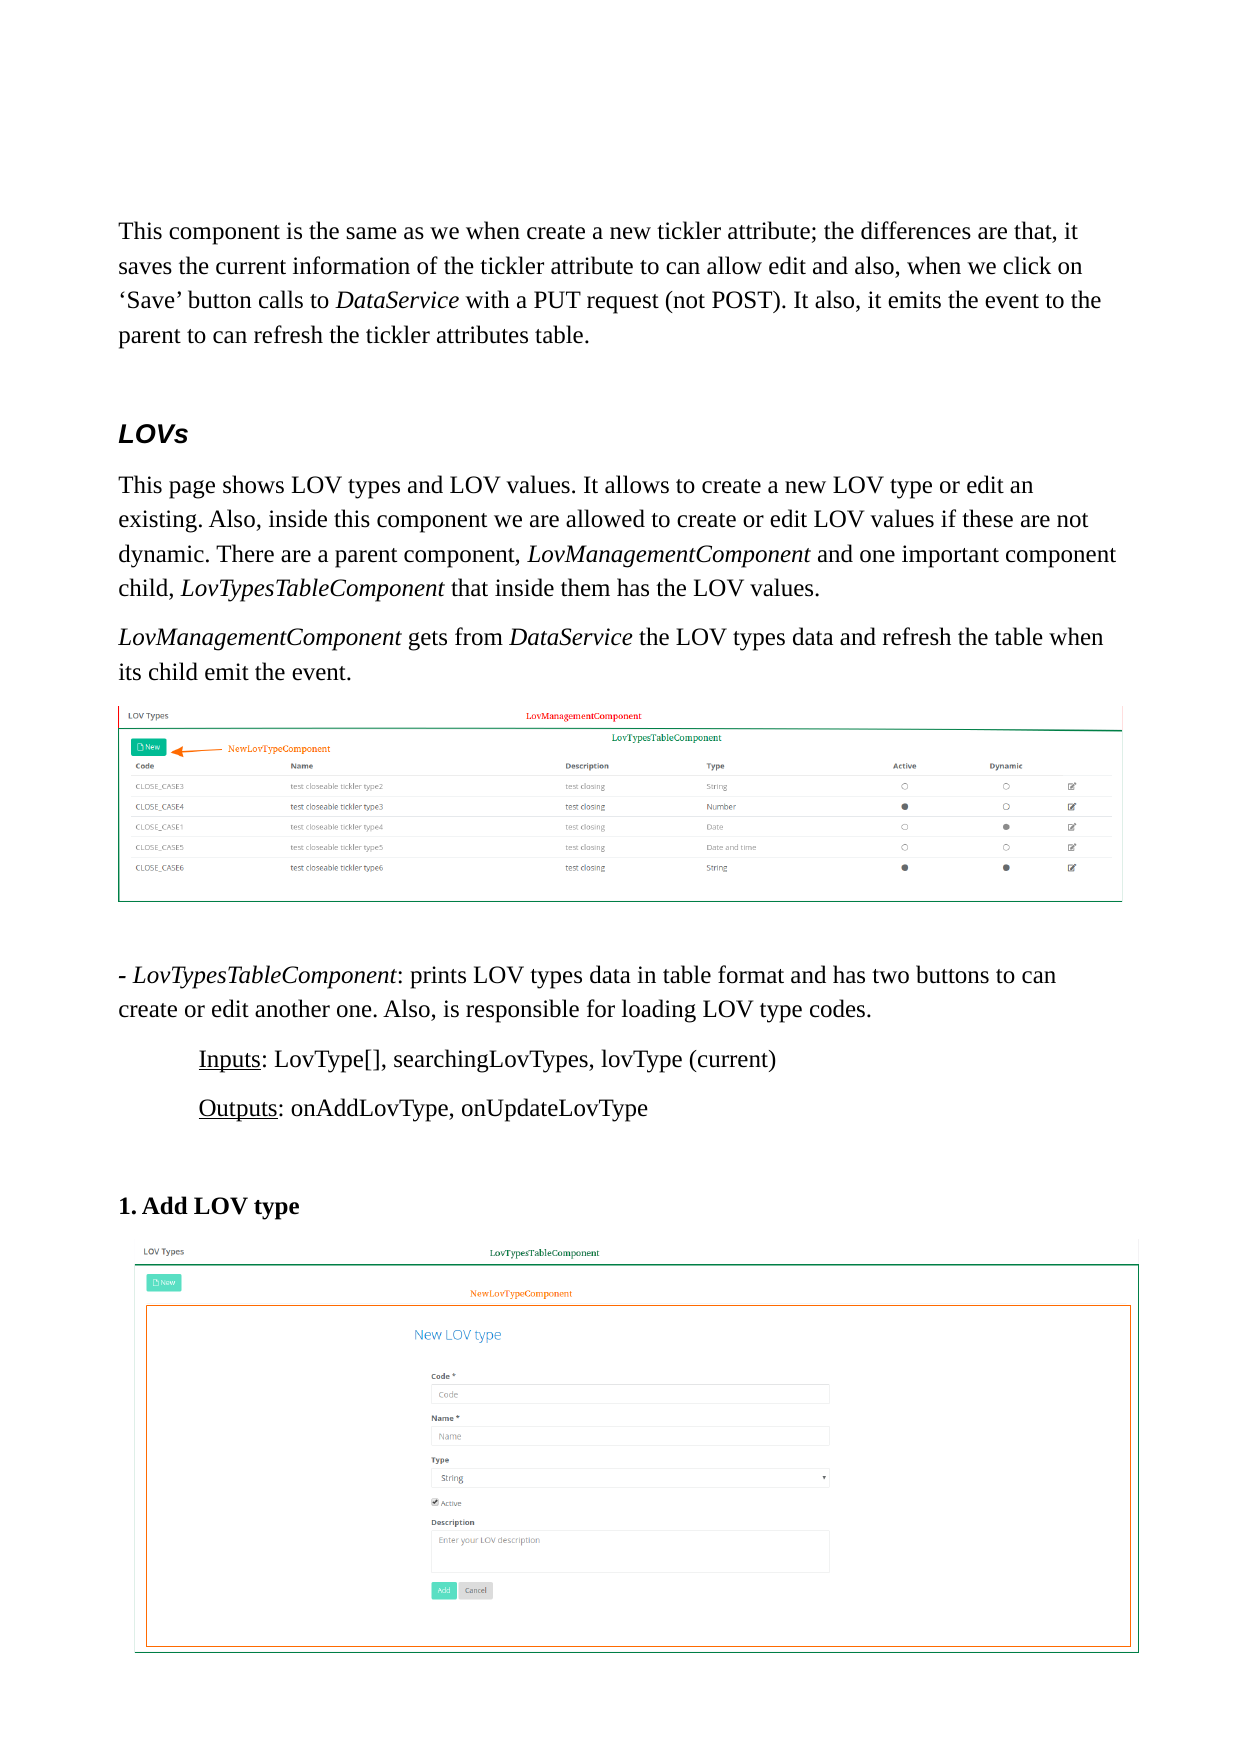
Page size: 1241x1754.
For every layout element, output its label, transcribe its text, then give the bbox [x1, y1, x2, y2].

text LovManagementComponent gets from DataService the LOV types data and refresh the table when its child emit the event. [118, 622, 1122, 686]
text LOVs [118, 418, 1122, 449]
text Inputs: LovType[], searchingLovTypes, lovType (current) [118, 1044, 1122, 1072]
picture [134, 1239, 1139, 1653]
text Outputs: onAddLovType, onUpdateLovType [118, 1093, 1122, 1121]
text - LovTypesTableComponent: prints LOV types data in table format and has two buttons to can create or edit another one. Also, is responsible for loading LOV type codes. [118, 960, 1122, 1023]
text This component is the same as we when create a new tickler attribute; the differences are that, it saves the current information of the tickler attribute to can allow edit and also, when we click on ‘Save’ button calls to DataService with a PUT request (not POST). It also, it emits the event to the parent to can refresh the tickler attributes table. [118, 216, 1122, 348]
text 1. Add LOV type [118, 1191, 1122, 1219]
picture [118, 706, 1123, 902]
text This page shows LOV types and LOV values. It allows to create a new LOV type or edit an existing. Also, inside this component we are allowed to create or edit LOV values if these are not dynamic. There are a parent component, LovManagementComponent and one important component child, LovTypesTableComponent that inside them has the LOV values. [118, 470, 1122, 602]
